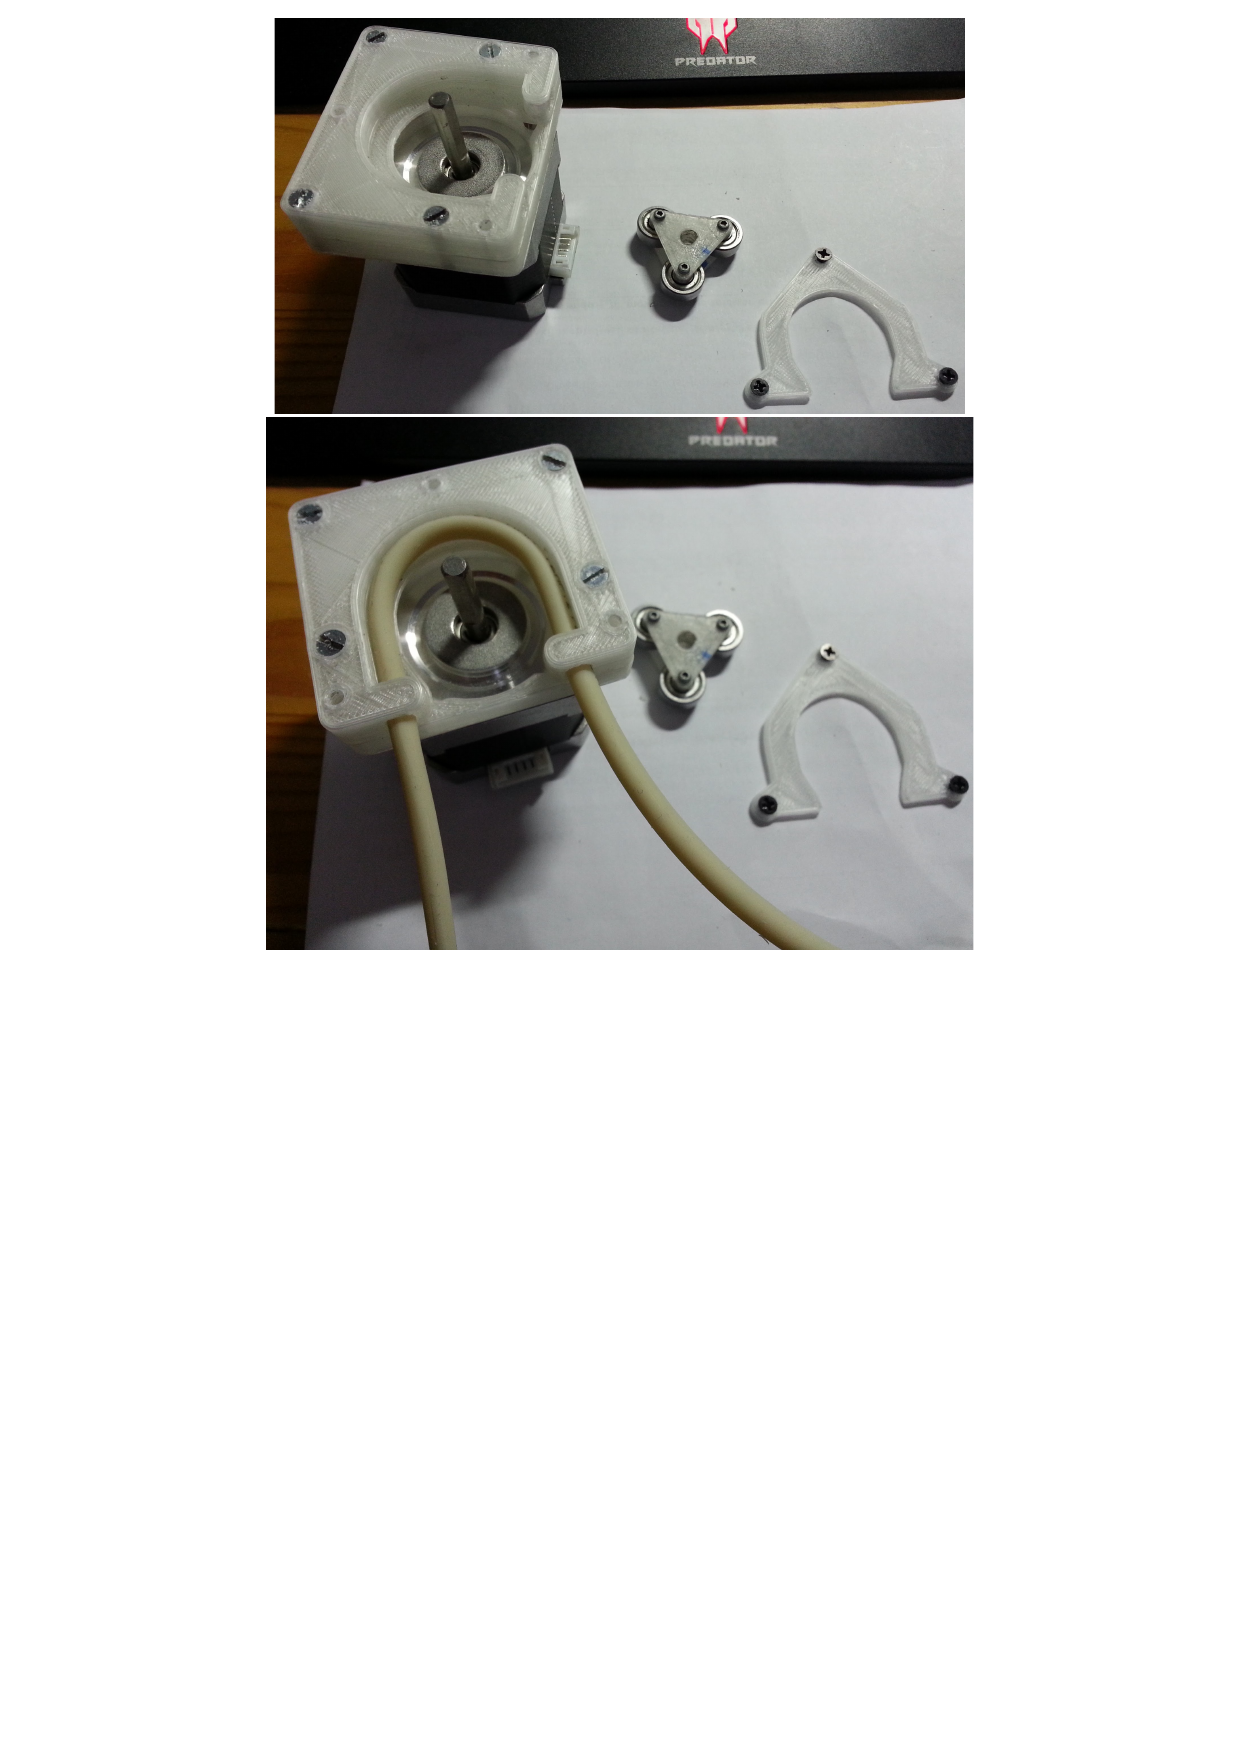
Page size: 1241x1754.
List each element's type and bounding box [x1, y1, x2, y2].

picture [266, 417, 974, 950]
picture [274, 18, 965, 414]
